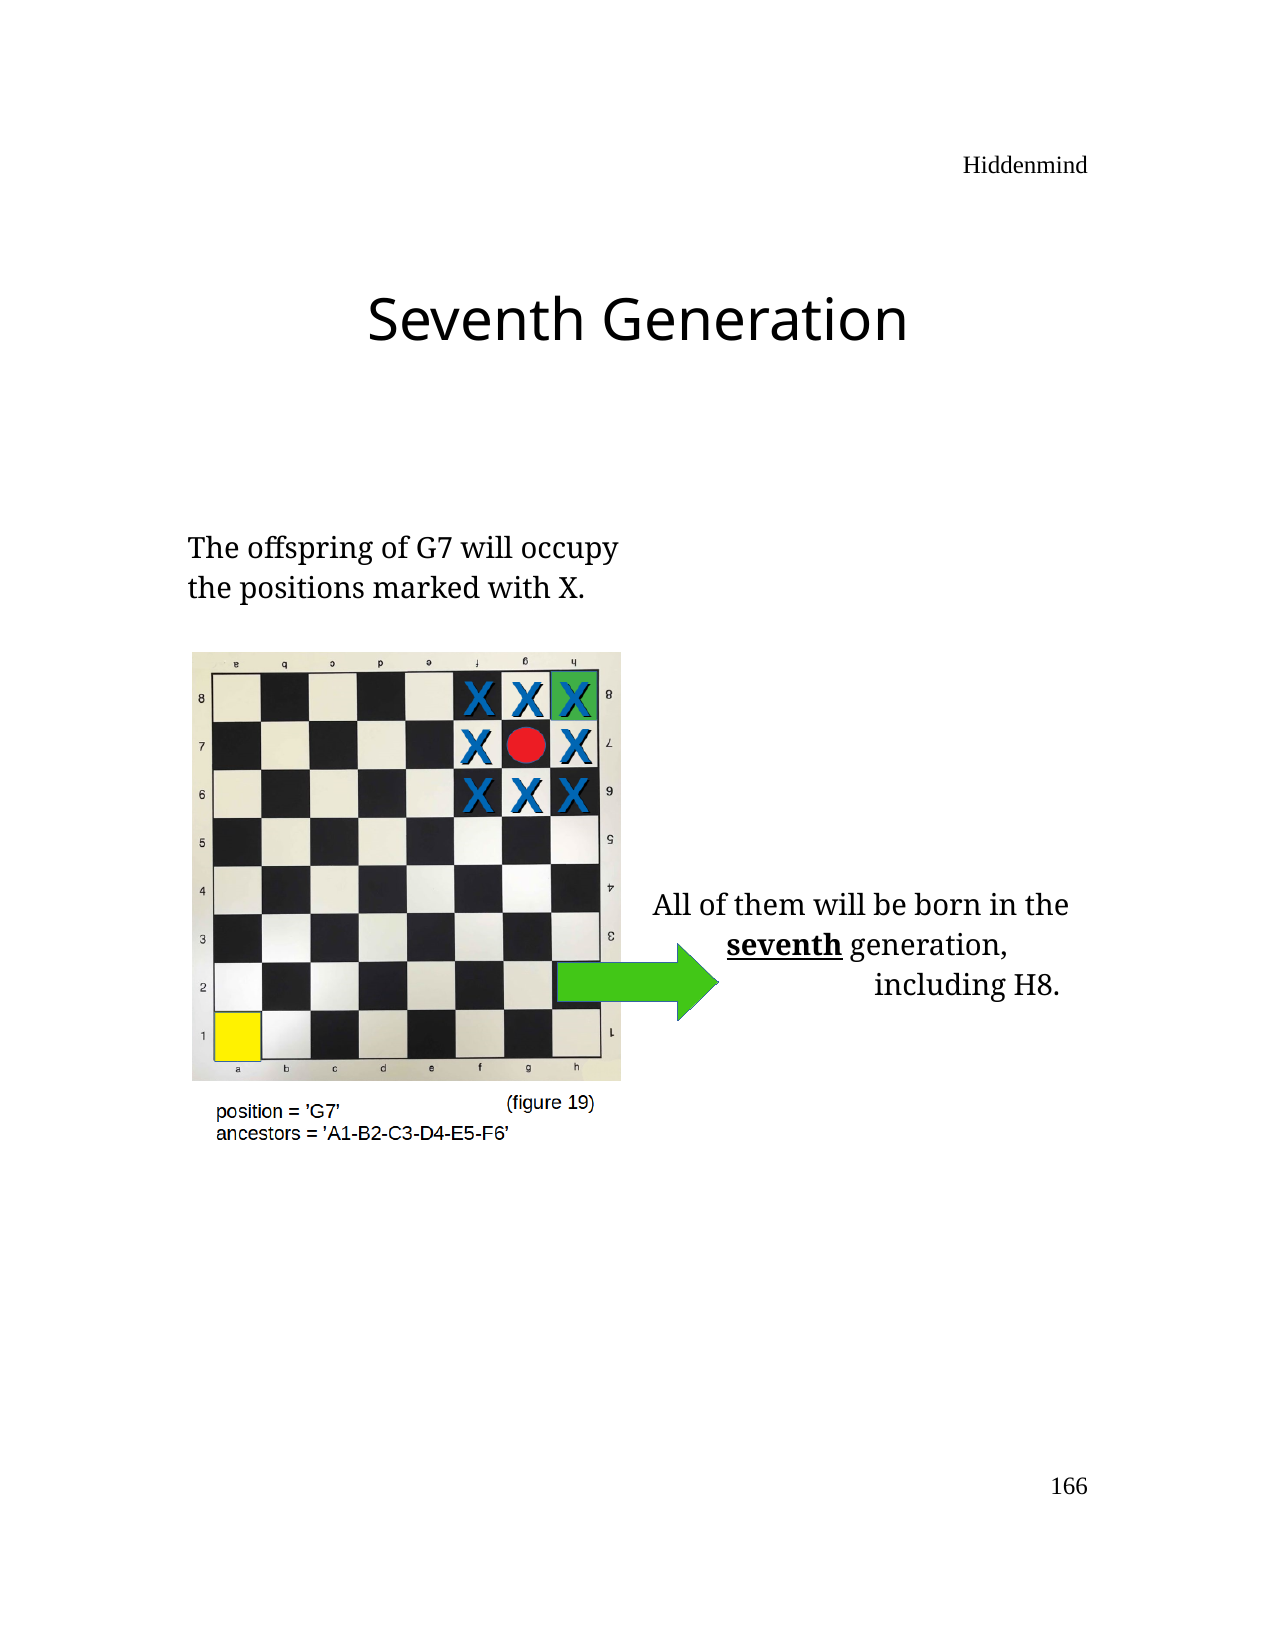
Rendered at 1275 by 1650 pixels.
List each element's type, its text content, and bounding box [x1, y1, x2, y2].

picture [187, 646, 623, 1142]
text All of them will be born in the [652, 885, 1087, 924]
text including H8. [697, 964, 1087, 1004]
text The offspring of G7 will occupy the positions marked with X. [187, 527, 622, 607]
text seventh generation, [652, 924, 1087, 964]
